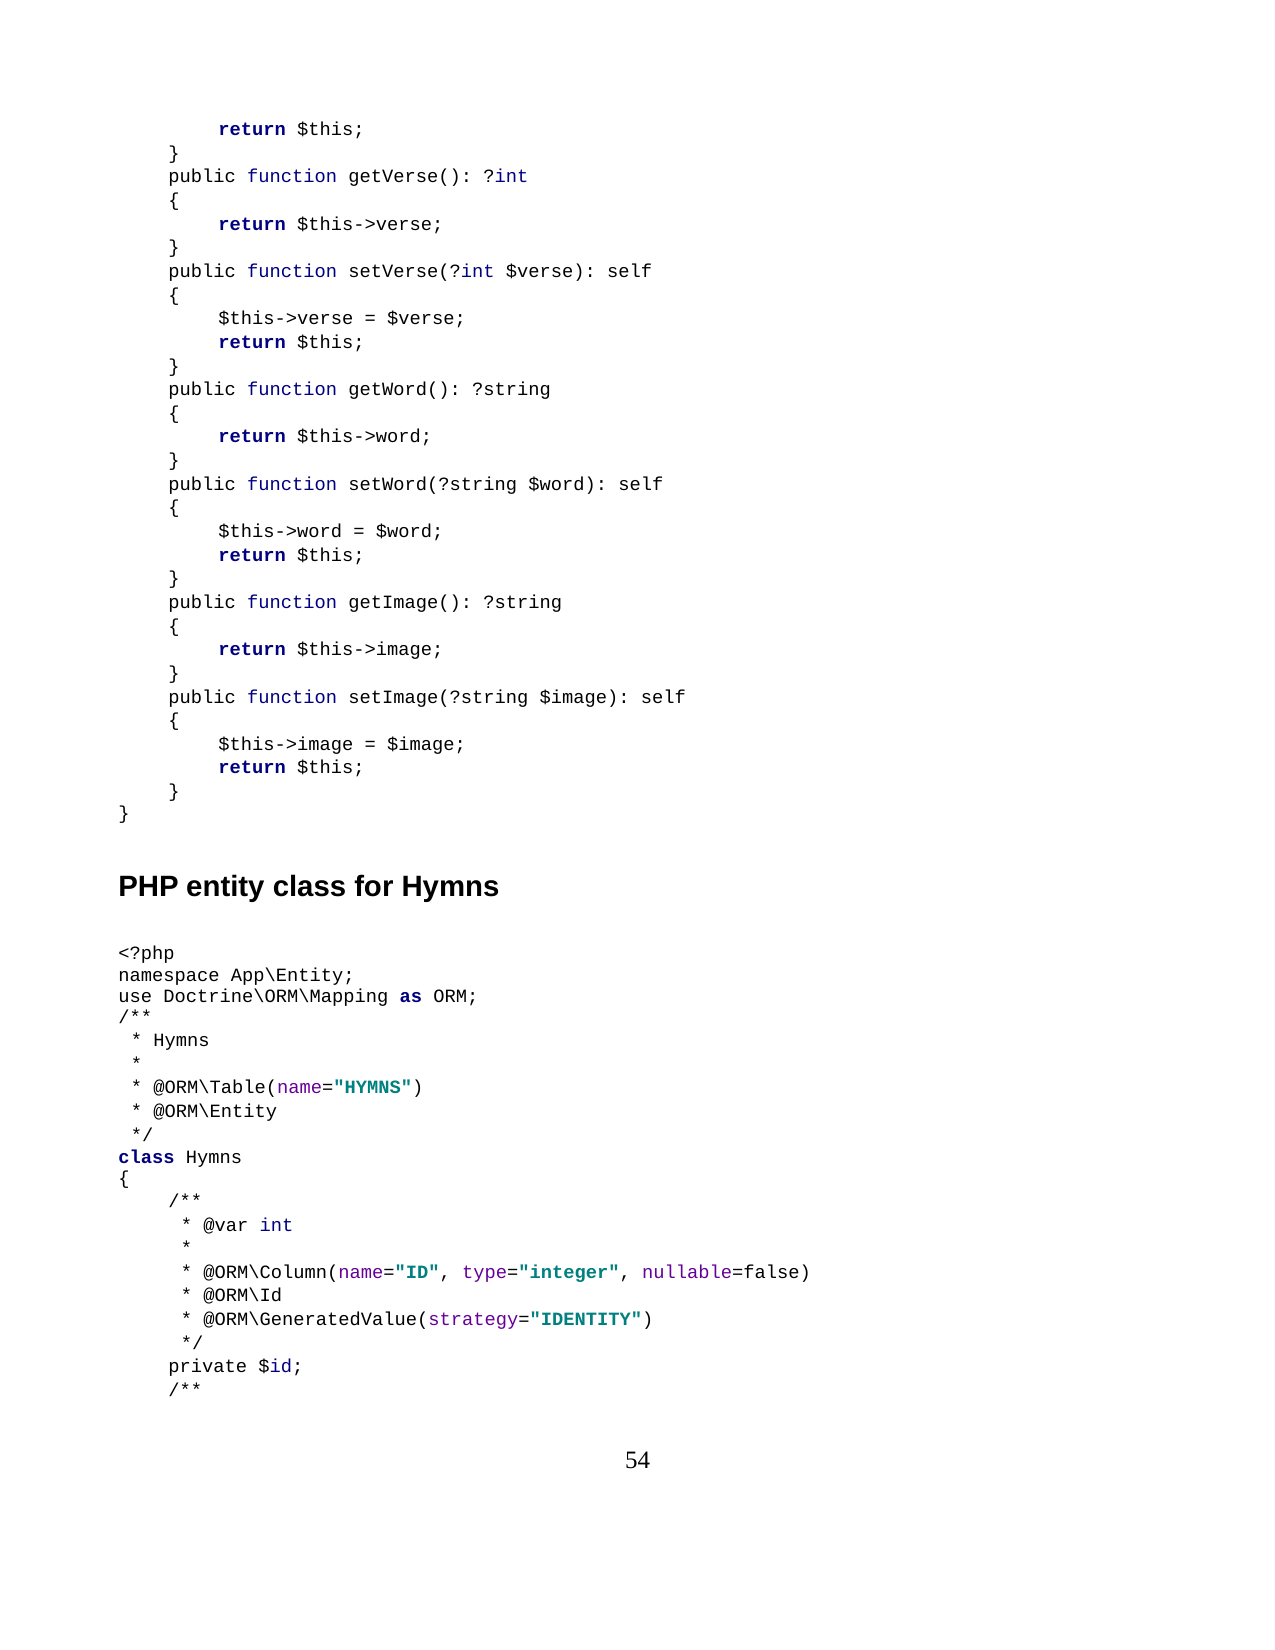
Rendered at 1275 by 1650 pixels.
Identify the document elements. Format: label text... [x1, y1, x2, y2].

text $this->verse = $verse; [118, 307, 1157, 331]
text class Hymns [118, 1147, 1157, 1169]
text return $this; [118, 757, 1157, 780]
text } [118, 354, 1157, 378]
text /** [118, 1008, 1157, 1029]
text { [118, 615, 1157, 638]
text */ [118, 1124, 1157, 1147]
text */ [118, 1332, 1157, 1355]
text return $this; [118, 331, 1157, 354]
subtitle PHP entity class for Hymns [118, 869, 1157, 903]
text } [118, 236, 1157, 260]
text $this->word = $word; [118, 520, 1157, 544]
text * [118, 1237, 1157, 1261]
text $this->image = $image; [118, 733, 1157, 757]
text /** [118, 1379, 1157, 1403]
text { [118, 402, 1157, 426]
text * [118, 1053, 1157, 1076]
text public function getVerse(): ?int [118, 165, 1157, 189]
text return $this->word; [118, 426, 1157, 449]
text return $this->verse; [118, 213, 1157, 236]
text } [118, 142, 1157, 165]
text { [118, 284, 1157, 307]
text public function setWord(?string $word): self [118, 473, 1157, 496]
text * Hymns [118, 1029, 1157, 1053]
text * @var int [118, 1213, 1157, 1237]
text return $this; [118, 544, 1157, 567]
text public function setVerse(?int $verse): self [118, 260, 1157, 284]
text public function getWord(): ?string [118, 378, 1157, 402]
text /** [118, 1190, 1157, 1213]
text { [118, 709, 1157, 733]
text return $this; [118, 118, 1157, 142]
text { [118, 189, 1157, 213]
text * @ORM\Id [118, 1284, 1157, 1308]
text use Doctrine\ORM\Mapping as ORM; [118, 987, 1157, 1008]
text public function getImage(): ?string [118, 591, 1157, 615]
text * @ORM\GeneratedValue(strategy="IDENTITY") [118, 1308, 1157, 1332]
text private $id; [118, 1355, 1157, 1379]
text { [118, 1169, 1157, 1190]
text namespace App\Entity; [118, 965, 1157, 987]
text } [118, 780, 1157, 804]
text return $this->image; [118, 638, 1157, 662]
text public function setImage(?string $image): self [118, 686, 1157, 709]
text } [118, 449, 1157, 473]
text } [118, 567, 1157, 591]
text * @ORM\Entity [118, 1100, 1157, 1124]
text <?php [118, 944, 1157, 965]
text { [118, 496, 1157, 520]
text * @ORM\Table(name="HYMNS") [118, 1076, 1157, 1100]
text * @ORM\Column(name="ID", type="integer", nullable=false) [118, 1261, 1157, 1284]
text } [118, 804, 1157, 825]
text } [118, 662, 1157, 686]
